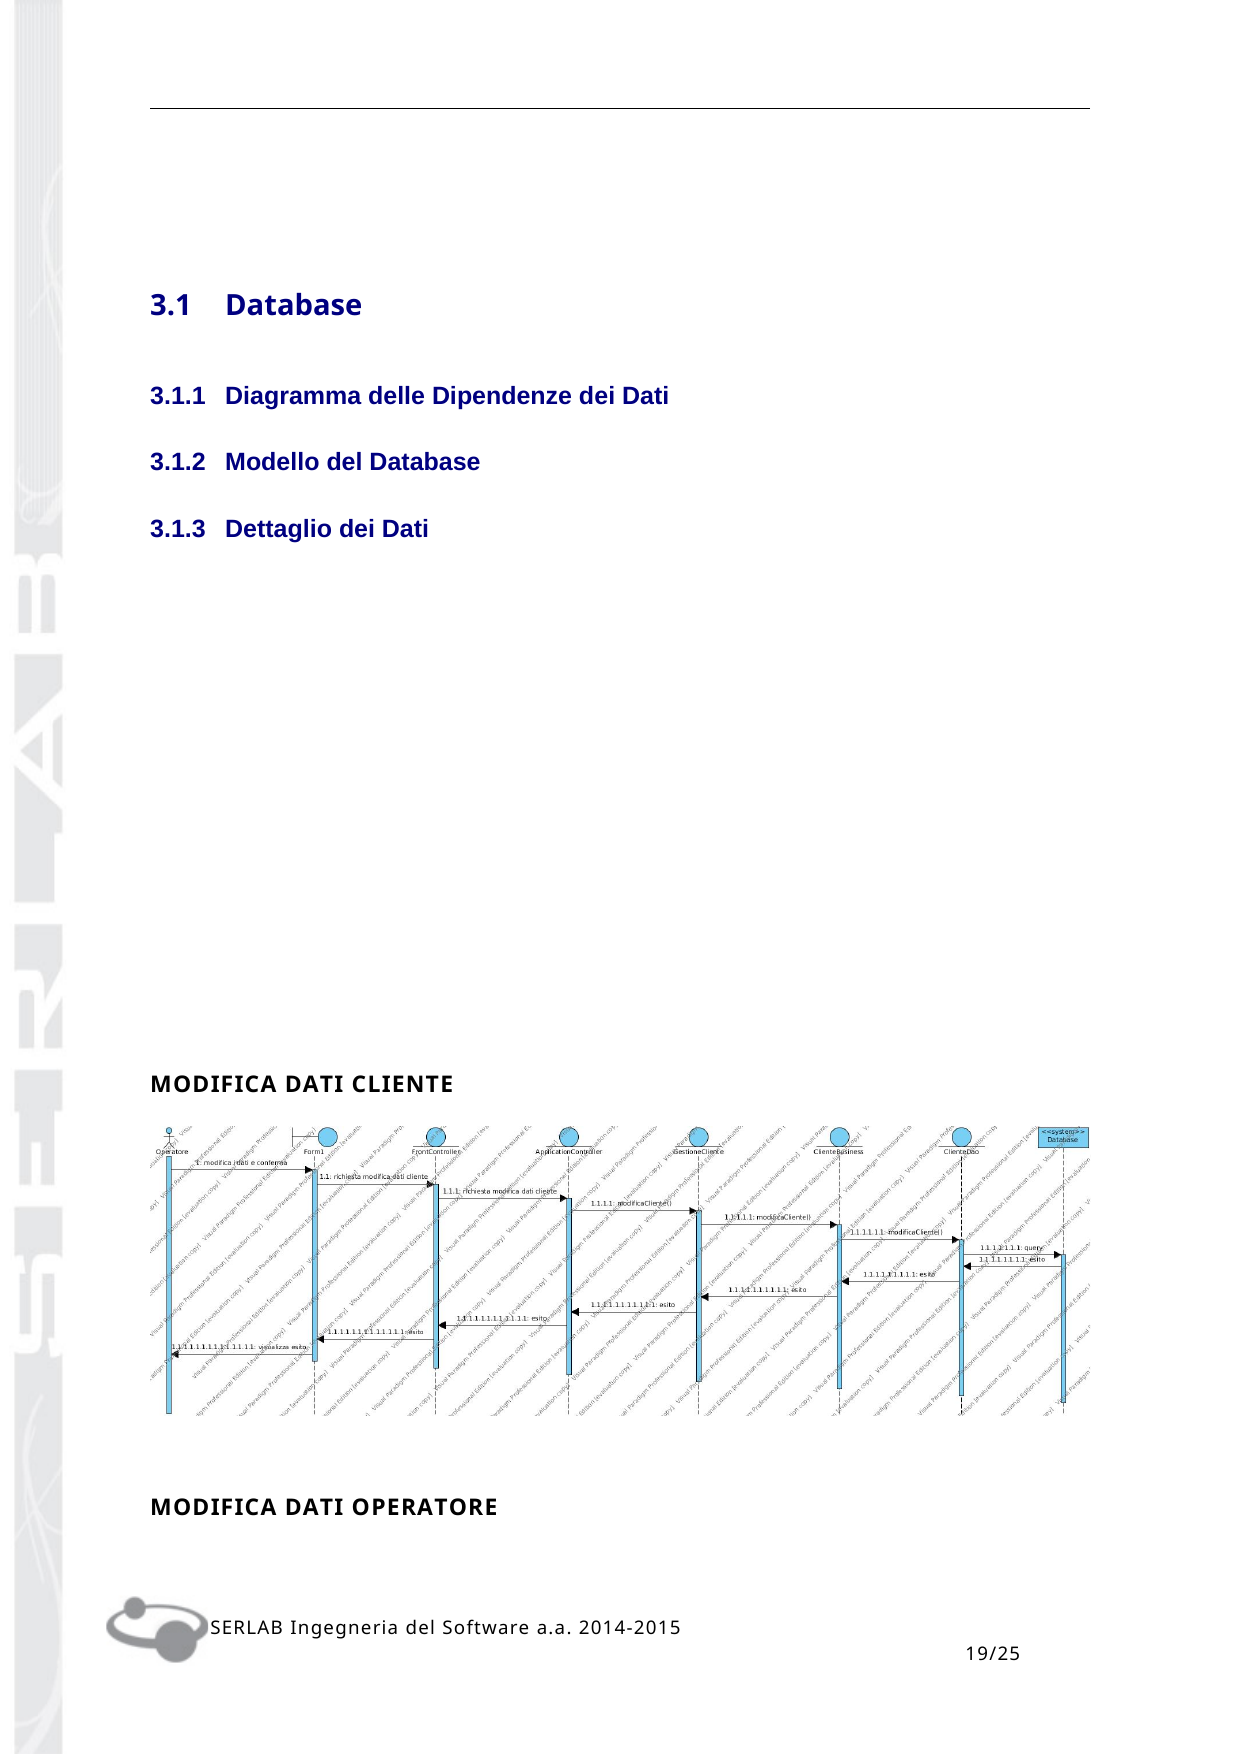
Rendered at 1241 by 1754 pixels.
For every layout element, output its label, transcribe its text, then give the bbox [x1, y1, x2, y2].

text MODIFICA DATI OPERATORE [150, 1491, 1090, 1522]
text MODIFICA DATI CLIENTE [150, 1067, 1090, 1099]
subtitle Diagramma delle Dipendenze dei Dati [150, 381, 1090, 410]
picture [0, 0, 71, 1754]
picture [94, 1595, 209, 1666]
picture [150, 1126, 1091, 1416]
subtitle Dettaglio dei Dati [150, 514, 1090, 542]
subtitle Database [150, 284, 1090, 324]
subtitle Modello del Database [150, 447, 1090, 476]
